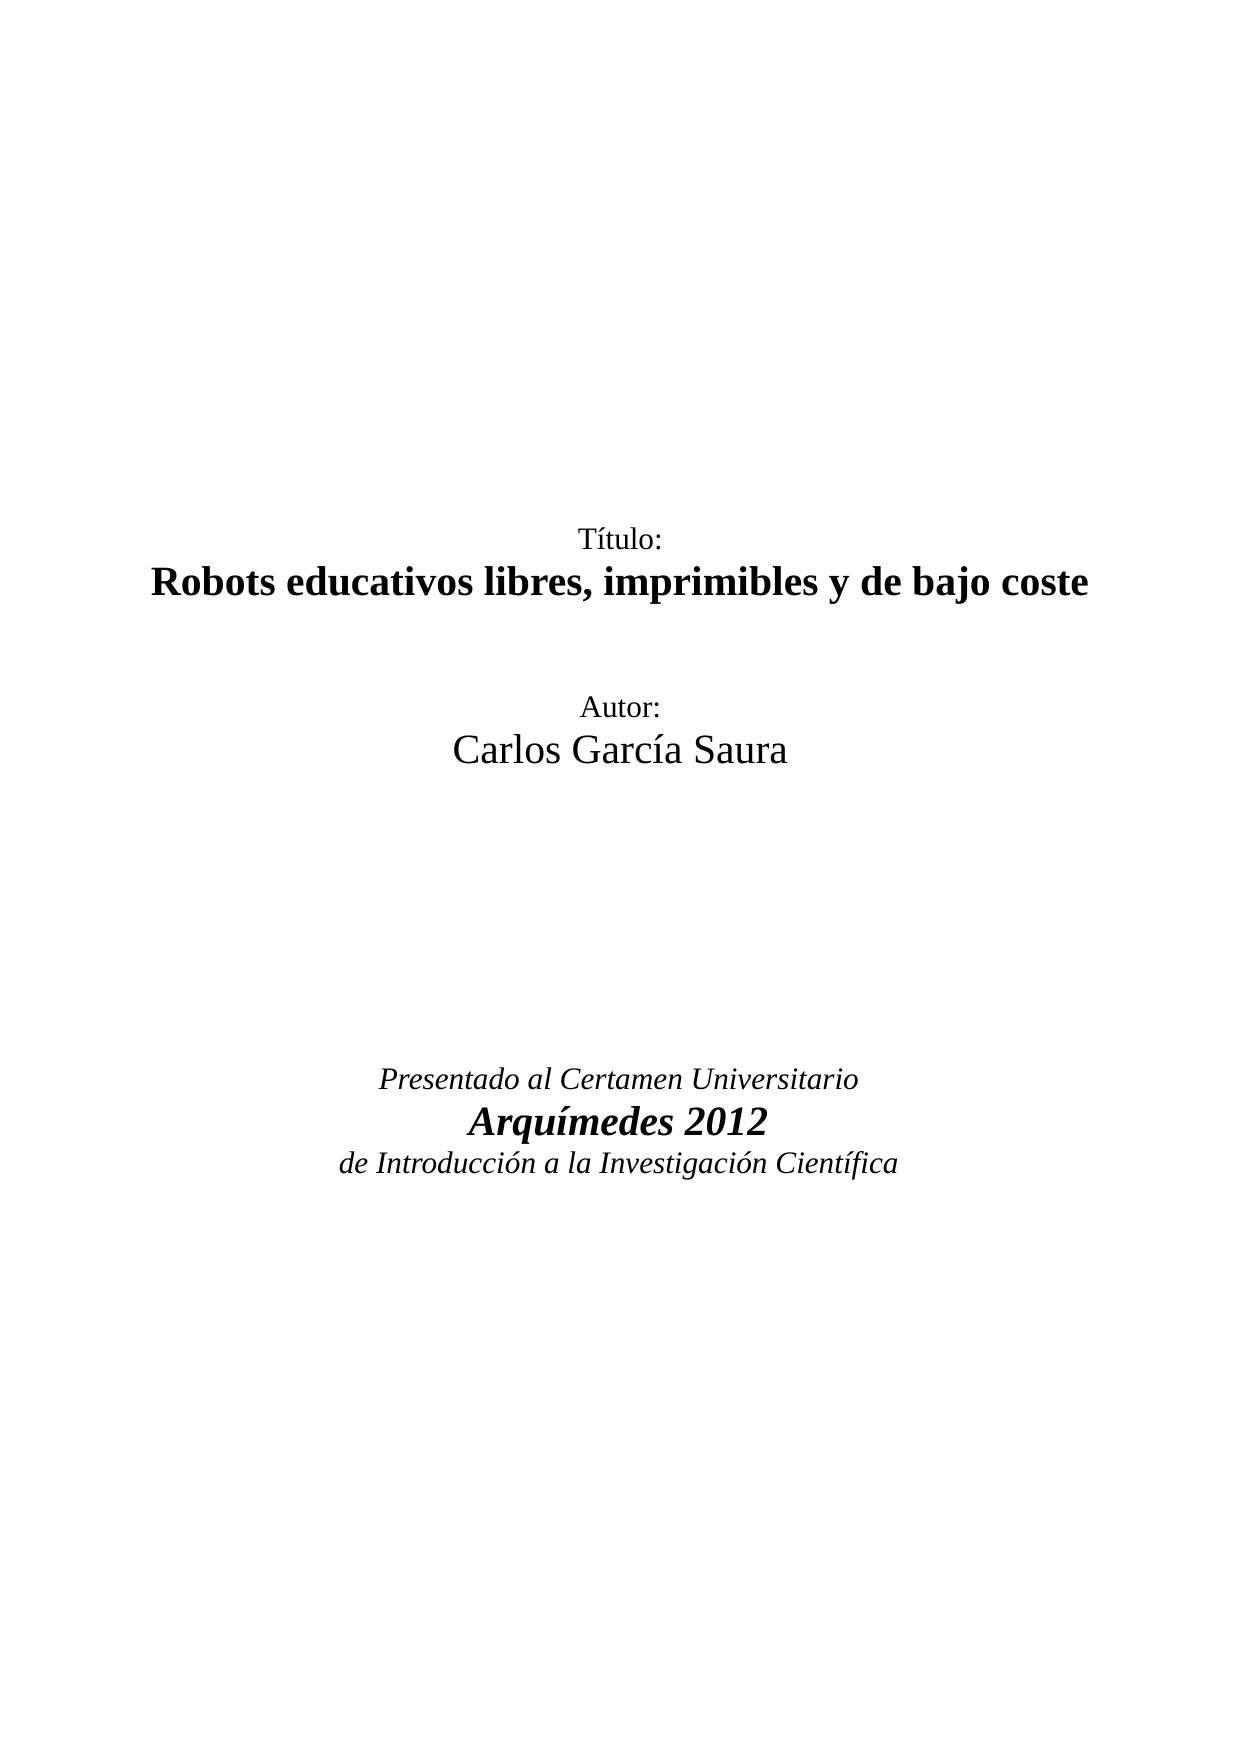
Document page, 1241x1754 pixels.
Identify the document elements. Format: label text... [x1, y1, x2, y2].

text Autor: [118, 688, 1122, 724]
text Arquímedes 2012 [118, 1096, 1122, 1144]
text Presentado al Certamen Universitario [118, 1060, 1122, 1096]
text Carlos García Saura [118, 724, 1122, 772]
text Título: [118, 521, 1122, 557]
text de Introducción a la Investigación Científica [118, 1144, 1122, 1180]
text Robots educativos libres, imprimibles y de bajo coste [118, 557, 1122, 604]
